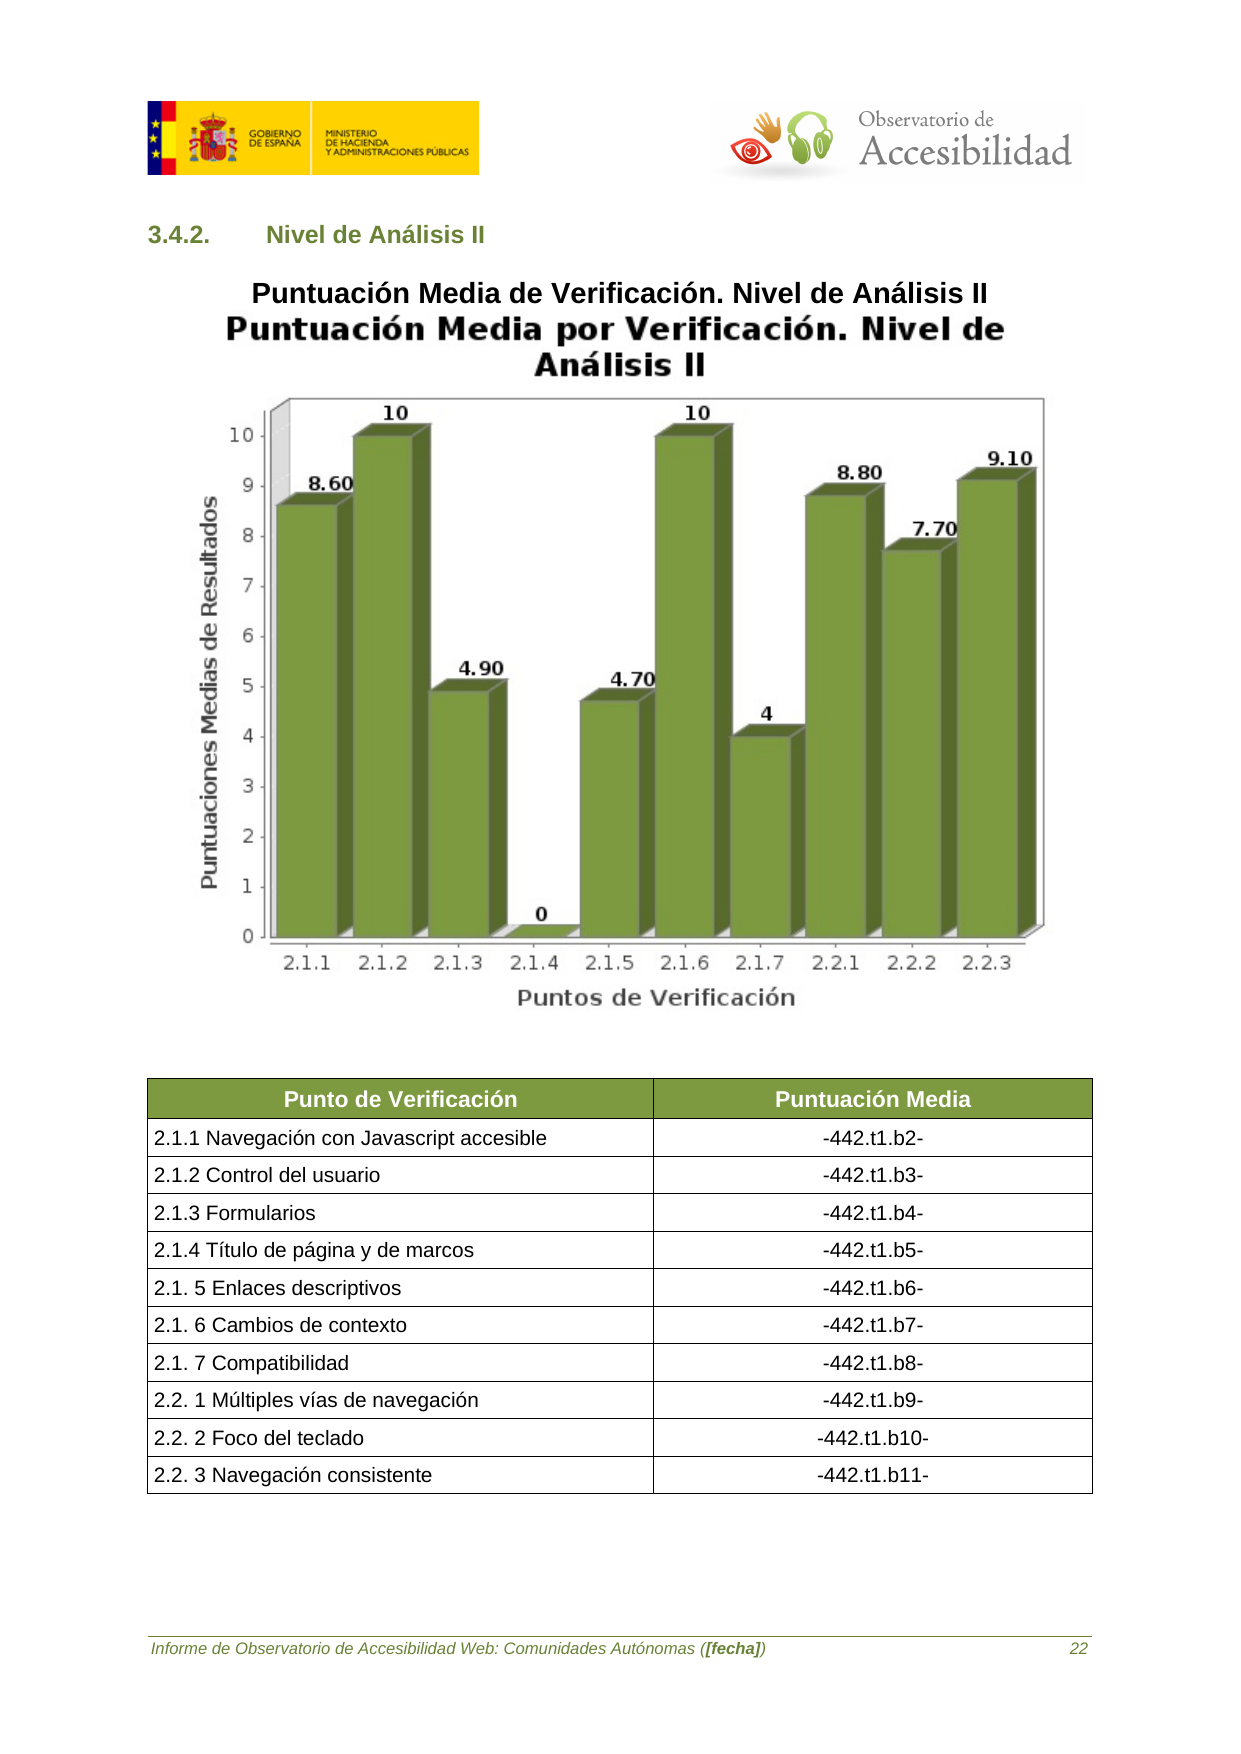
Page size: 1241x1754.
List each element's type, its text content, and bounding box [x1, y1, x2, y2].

picture [710, 102, 1086, 185]
picture [147, 101, 479, 175]
table_cell 2.2. 2 Foco del teclado [148, 1419, 653, 1456]
table_cell -442.t1.b11- [654, 1457, 1092, 1493]
table_cell -442.t1.b5- [654, 1232, 1092, 1268]
table_cell 2.2. 1 Múltiples vías de navegación [148, 1382, 653, 1418]
table_cell 2.2. 3 Navegación consistente [148, 1457, 653, 1493]
table_cell -442.t1.b10- [654, 1419, 1092, 1456]
table_cell -442.t1.b8- [654, 1344, 1092, 1381]
table_cell 2.1.3 Formularios [148, 1194, 653, 1231]
table_header Puntuación Media [654, 1079, 1092, 1118]
subtitle Nivel de Análisis II [148, 220, 1092, 248]
table_cell 2.1. 6 Cambios de contexto [148, 1307, 653, 1343]
table_cell 2.1.1 Navegación con Javascript accesible [148, 1119, 653, 1156]
table_cell -442.t1.b9- [654, 1382, 1092, 1418]
table_cell -442.t1.b6- [654, 1269, 1092, 1306]
table_cell -442.t1.b7- [654, 1307, 1092, 1343]
table_cell -442.t1.b3- [654, 1157, 1092, 1193]
picture [178, 309, 1062, 1020]
table_cell -442.t1.b2- [654, 1119, 1092, 1156]
table_cell 2.1. 5 Enlaces descriptivos [148, 1269, 653, 1306]
table_cell -442.t1.b4- [654, 1194, 1092, 1231]
table_header Punto de Verificación [148, 1079, 653, 1118]
table_cell 2.1.2 Control del usuario [148, 1157, 653, 1193]
text Puntuación Media de Verificación. Nivel de Análisis II [148, 276, 1092, 310]
table_cell 2.1.4 Título de página y de marcos [148, 1232, 653, 1268]
table_cell 2.1. 7 Compatibilidad [148, 1344, 653, 1381]
